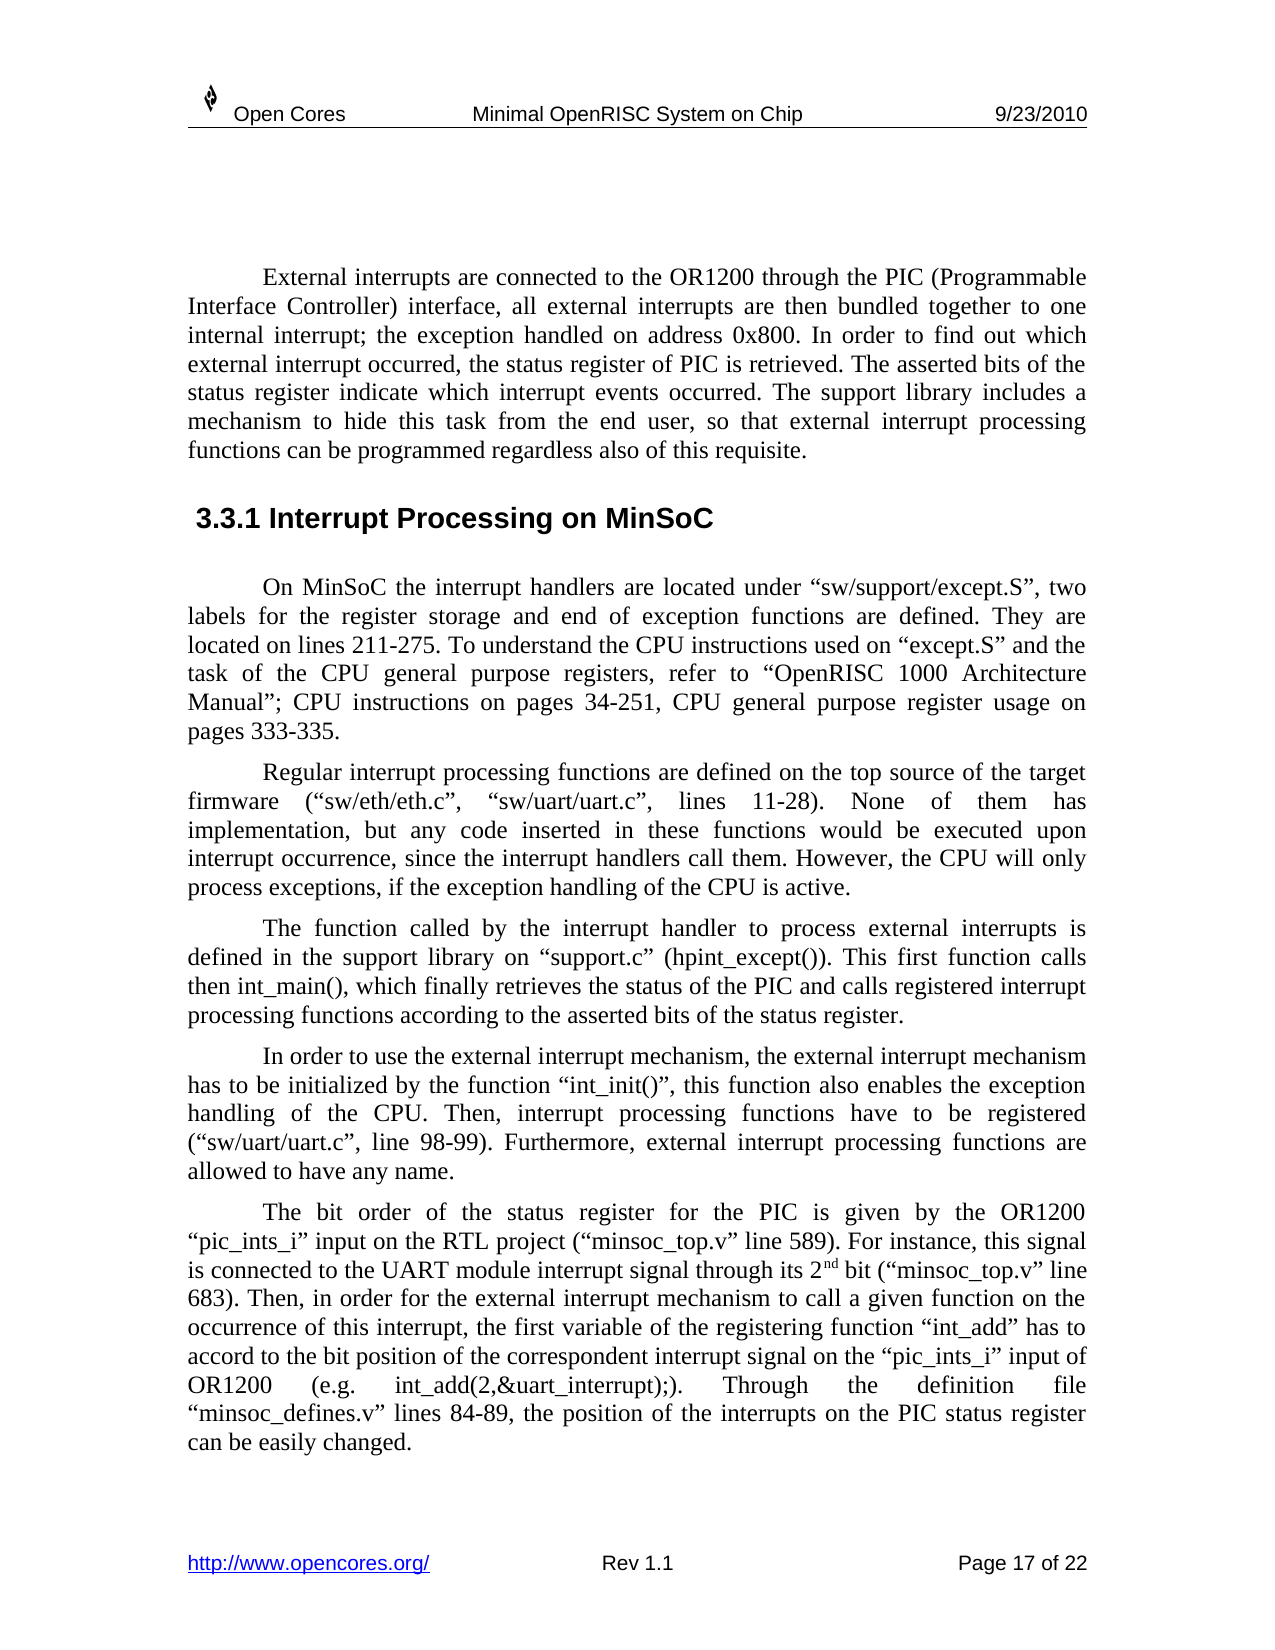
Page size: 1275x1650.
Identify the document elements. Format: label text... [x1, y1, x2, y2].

text External interrupts are connected to the OR1200 through the PIC (Programmable Interface Controller) interface, all external interrupts are then bundled together to one internal interrupt; the exception handled on address 0x800. In order to find out which external interrupt occurred, the status register of PIC is retrieved. The asserted bits of the status register indicate which interrupt events occurred. The support library includes a mechanism to hide this task from the end user, so that external interrupt processing functions can be programmed regardless also of this requisite. [187, 262, 1087, 464]
text The function called by the interrupt handler to process external interrupts is defined in the support library on “support.c” (hpint_except()). This first function calls then int_main(), which finally retrieves the status of the PIC and calls registered interrupt processing functions according to the asserted bits of the status register. [187, 913, 1087, 1028]
text Regular interrupt processing functions are defined on the top source of the target firmware (“sw/eth/eth.c”, “sw/uart/uart.c”, lines 11-28). None of them has implementation, but any code inserted in these functions would be executed upon interrupt occurrence, since the interrupt handlers call them. However, the CPU will only process exceptions, if the exception handling of the CPU is active. [187, 757, 1087, 901]
text The bit order of the status register for the PIC is given by the OR1200 “pic_ints_i” input on the RTL project (“minsoc_top.v” line 589). For instance, this signal is connected to the UART module interrupt signal through its 2nd bit (“minsoc_top.v” line 683). Then, in order for the external interrupt mechanism to call a given function on the occurrence of this interrupt, the first variable of the registering function “int_add” has to accord to the bit position of the correspondent interrupt signal on the “pic_ints_i” input of OR1200 (e.g. int_add(2,&uart_interrupt);). Through the definition file “minsoc_defines.v” lines 84-89, the position of the interrupts on the PIC status register can be easily changed. [187, 1197, 1087, 1456]
text In order to use the external interrupt mechanism, the external interrupt mechanism has to be initialized by the function “int_init()”, this function also enables the exception handling of the CPU. Then, interrupt processing functions have to be registered (“sw/uart/uart.c”, line 98-99). Furthermore, external interrupt processing functions are allowed to have any name. [187, 1041, 1087, 1185]
text On MinSoC the interrupt handlers are located under “sw/support/except.S”, two labels for the register storage and end of exception functions are defined. They are located on lines 211-275. To understand the CPU instructions used on “except.S” and the task of the CPU general purpose registers, refer to “OpenRISC 1000 Architecture Manual”; CPU instructions on pages 34-251, CPU general purpose register usage on pages 333-335. [187, 572, 1087, 745]
subtitle Interrupt Processing on MinSoC [187, 501, 1087, 535]
